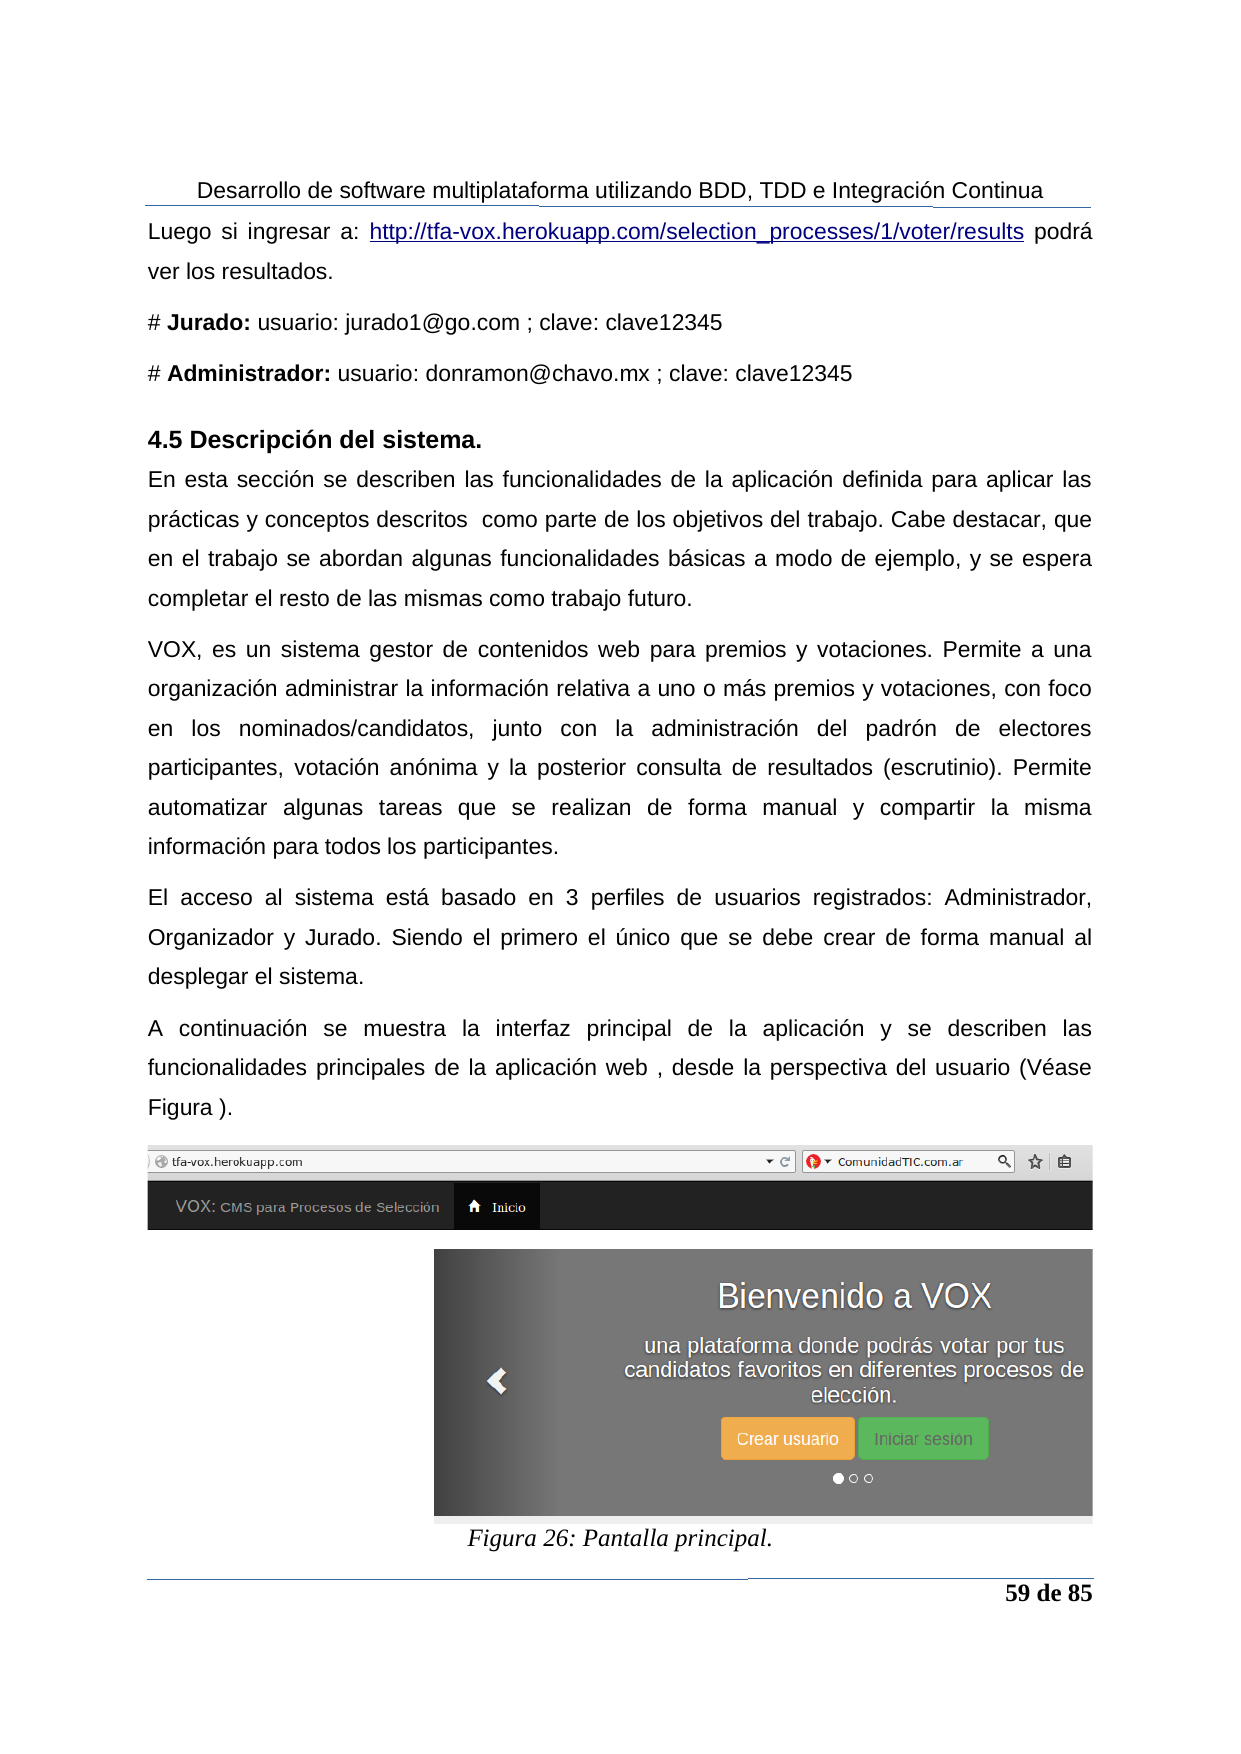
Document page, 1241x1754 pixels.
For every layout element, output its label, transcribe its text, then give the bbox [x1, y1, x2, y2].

text Luego si ingresar a: http://tfa-vox.herokuapp.com/selection_processes/1/voter/results podrá ver los resultados. [148, 218, 1093, 284]
text El acceso al sistema está basado en 3 perfiles de usuarios registrados: Administrador, Organizador y Jurado. Siendo el primero el único que se debe crear de forma manual al desplegar el sistema. [148, 884, 1093, 990]
text # Administrador: usuario: donramon@chavo.mx ; clave: clave12345 [148, 360, 1093, 387]
text # Jurado: usuario: jurado1@go.com ; clave: clave12345 [148, 309, 1093, 335]
text En esta sección se describen las funcionalidades de la aplicación definida para aplicar las prácticas y conceptos descritos como parte de los objetivos del trabajo. Cabe destacar, que en el trabajo se abordan algunas funcionalidades básicas a modo de ejemplo, y se espera completar el resto de las mismas como trabajo futuro. [148, 466, 1093, 611]
text Figura 26: Pantalla principal. [148, 1524, 1093, 1552]
subtitle 4.5 Descripción del sistema. [148, 425, 1093, 453]
picture [147, 1145, 1093, 1524]
text VOX, es un sistema gestor de contenidos web para premios y votaciones. Permite a una organización administrar la información relativa a uno o más premios y votaciones, con foco en los nominados/candidatos, junto con la administración del padrón de electores participantes, votación anónima y la posterior consulta de resultados (escrutinio). Permite automatizar algunas tareas que se realizan de forma manual y compartir la misma información para todos los participantes. [148, 636, 1093, 859]
text A continuación se muestra la interfaz principal de la aplicación y se describen las funcionalidades principales de la aplicación web , desde la perspectiva del usuario (Véase Figura ). [148, 1014, 1093, 1120]
